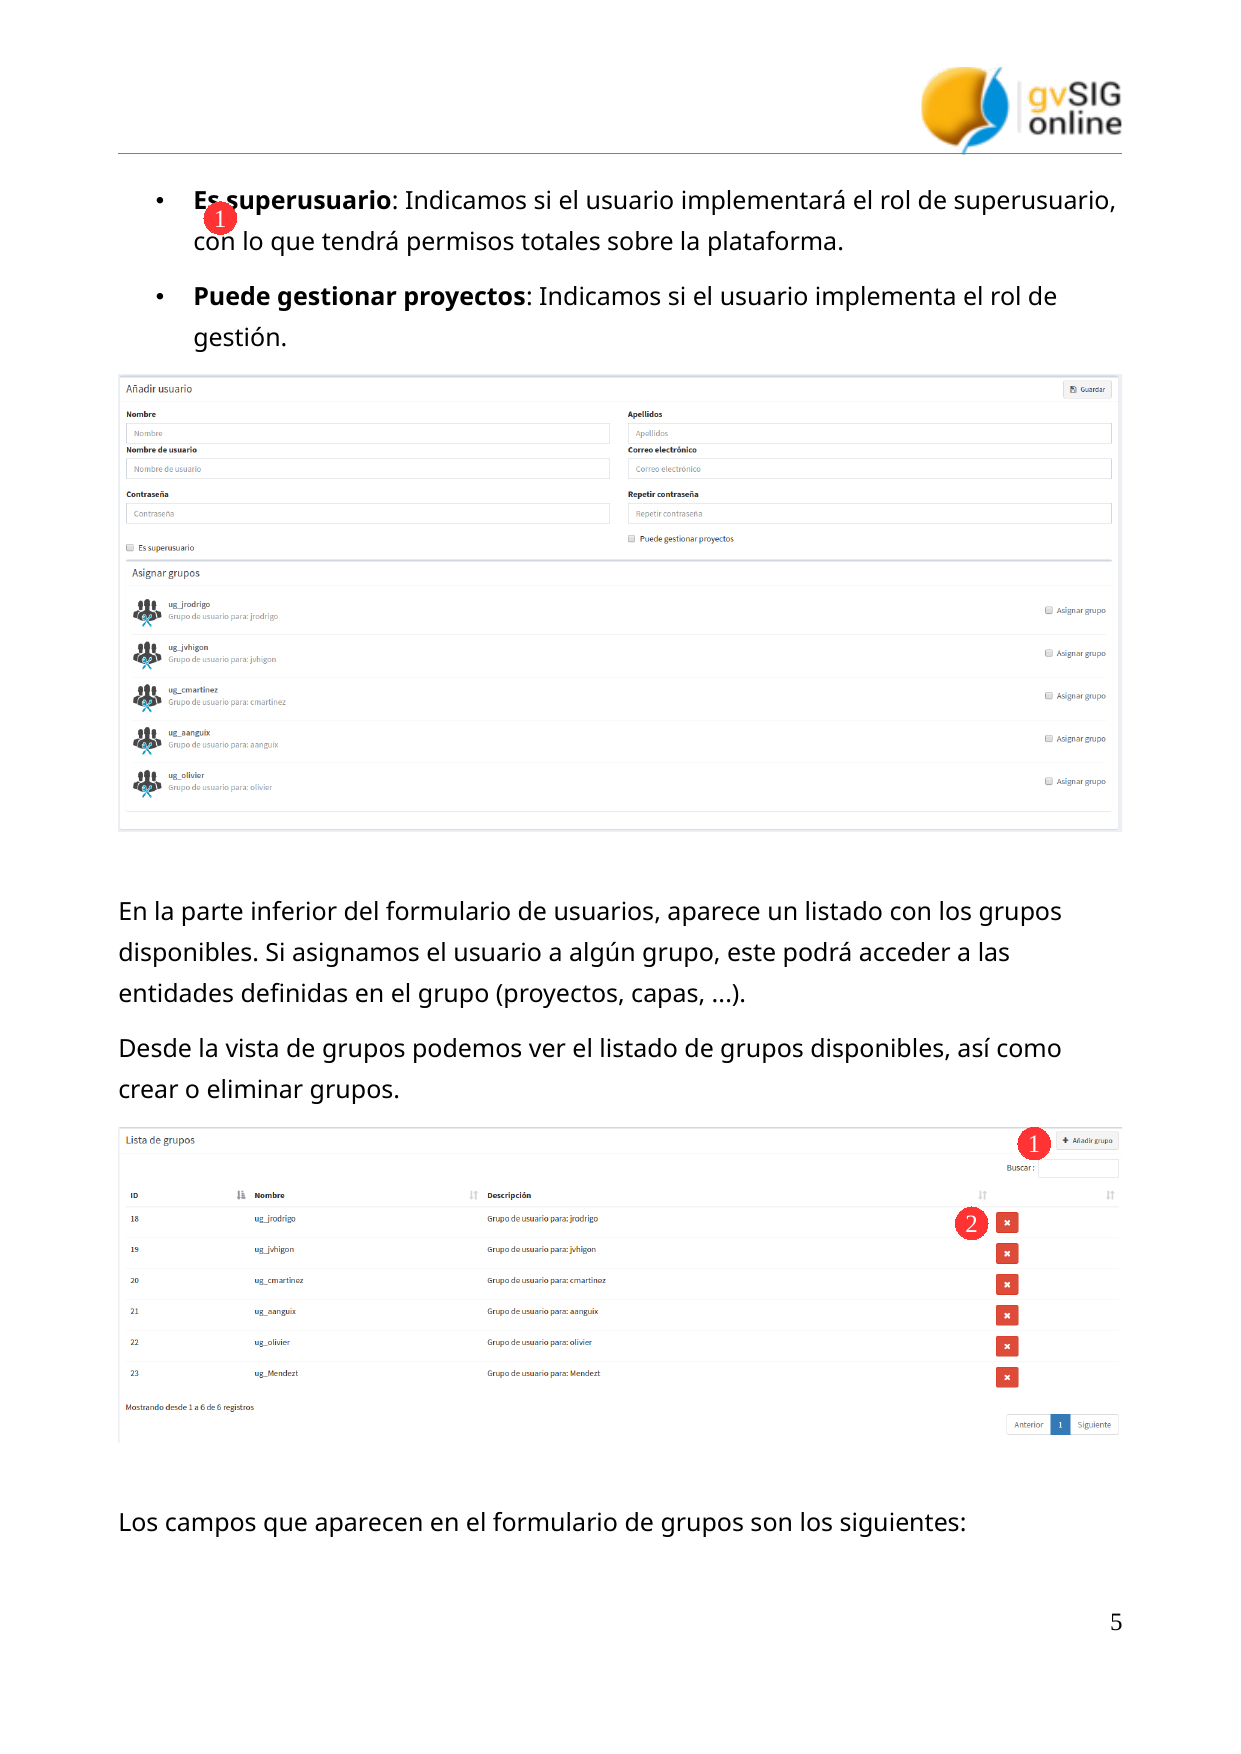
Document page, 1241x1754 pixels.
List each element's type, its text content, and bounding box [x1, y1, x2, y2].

picture [921, 67, 1122, 155]
text Desde la vista de grupos podemos ver el listado de grupos disponibles, así como crear o eliminar grupos. [118, 1031, 1122, 1106]
text En la parte inferior del formulario de usuarios, aparece un listado con los grupos disponibles. Si asignamos el usuario a algún grupo, este podrá acceder a las entidades definidas en el grupo (proyectos, capas, ...). [118, 894, 1122, 1009]
list Puede gestionar proyectos: Indicamos si el usuario implementa el rol de gestión. [156, 278, 1122, 353]
picture [118, 1127, 1123, 1443]
list Es superusuario: Indicamos si el usuario implementará el rol de superusuario, con lo que tendrá permisos totales sobre la plataforma. [156, 182, 1122, 257]
text Los campos que aparecen en el formulario de grupos son los siguientes: [118, 1504, 1122, 1539]
picture [118, 374, 1123, 832]
